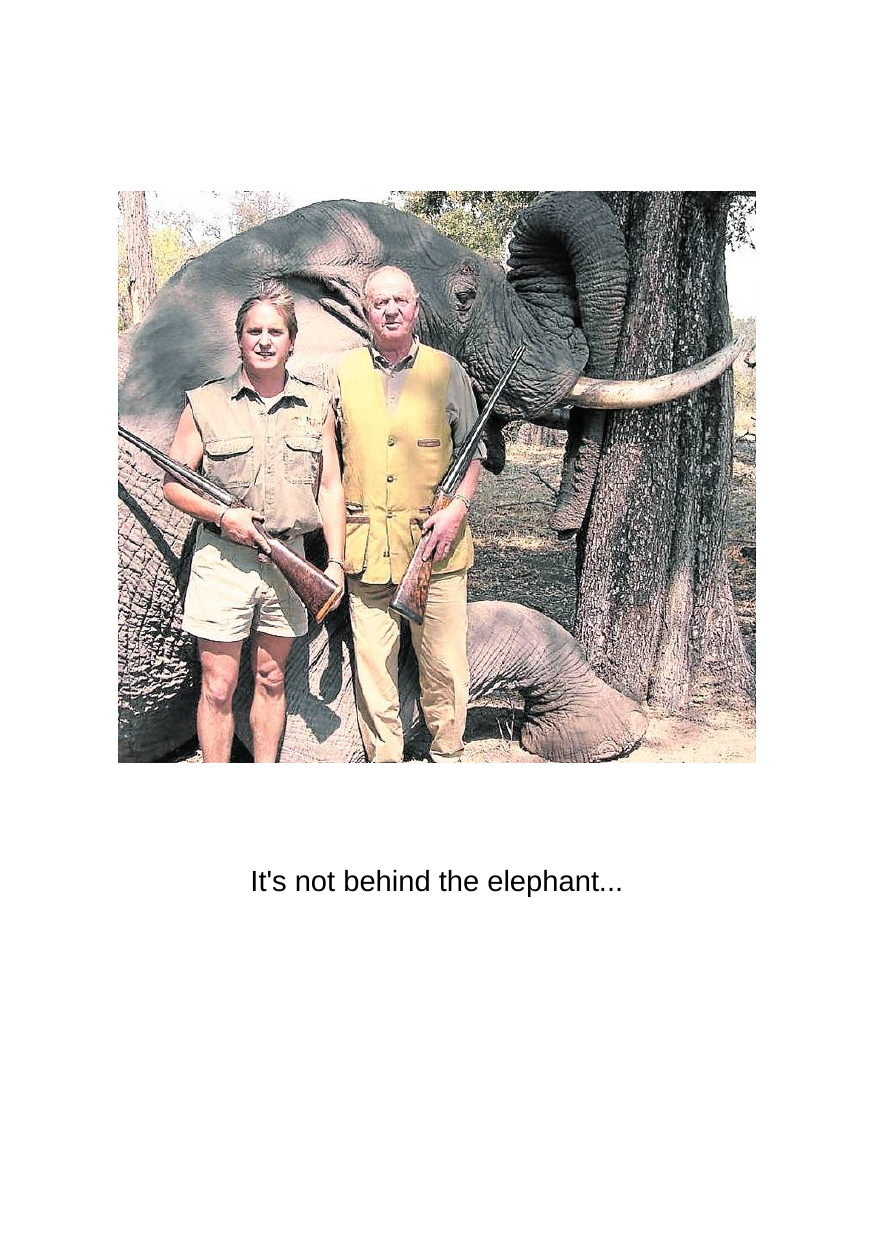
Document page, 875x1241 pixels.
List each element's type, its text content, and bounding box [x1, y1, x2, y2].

picture [118, 191, 756, 763]
text It's not behind the elephant... [118, 864, 756, 897]
